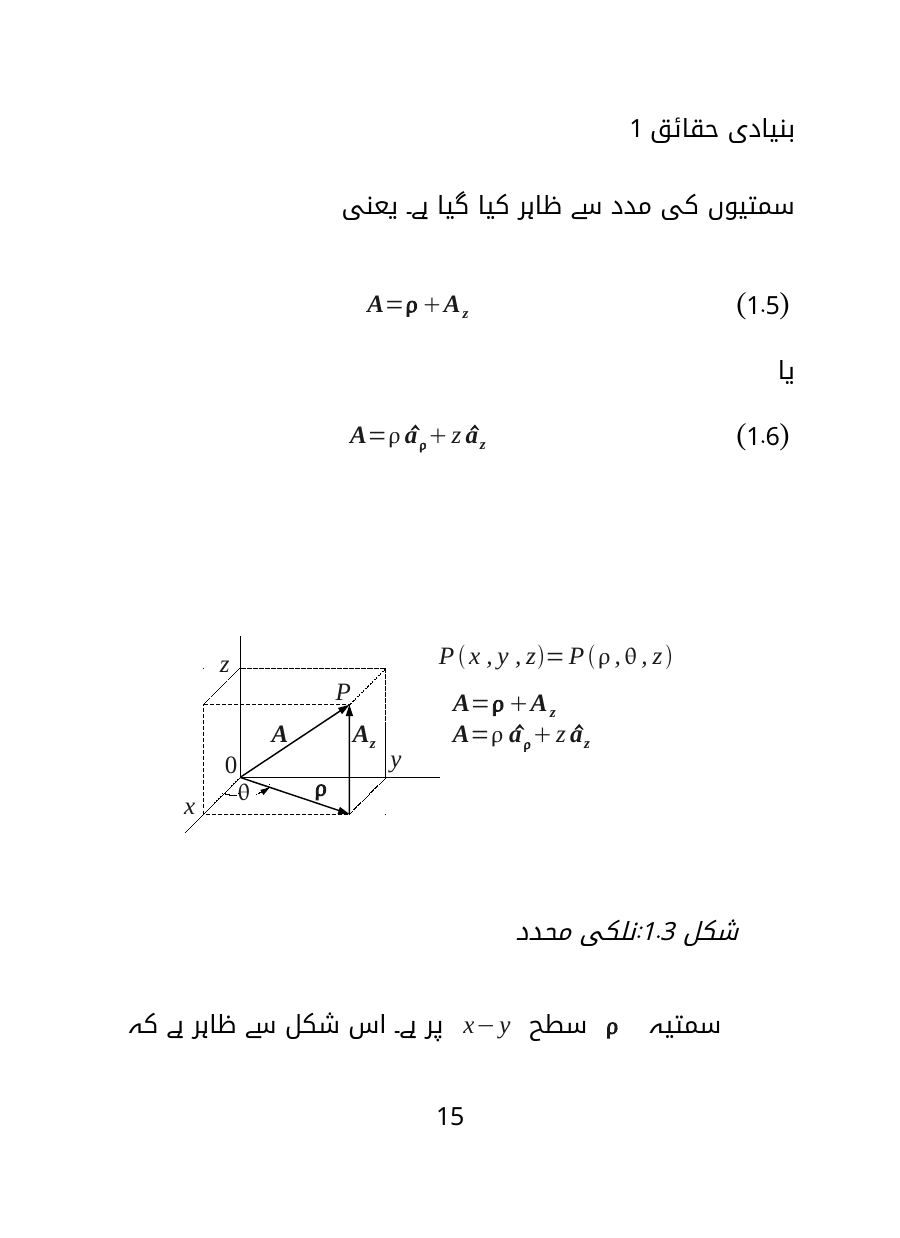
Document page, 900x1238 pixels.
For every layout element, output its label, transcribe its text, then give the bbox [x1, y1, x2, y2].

text شکل 1.3 میں ایک سمتیہ مرکز سے نکتہ تک بنایا گیا ہے۔ اس سمتیہ کو شکل میں دو سمتیوں کی مدد سے ظاہر کیا گیا ہے۔ یعنی [105, 182, 795, 230]
table_header (1.6) [718, 408, 795, 479]
table_header [105, 276, 718, 348]
text شکل 1.3:نلکی محدد [162, 572, 738, 955]
table_header (1.5) [718, 276, 795, 348]
table_header [105, 408, 718, 479]
text یا [105, 348, 795, 395]
text سمتیہ سطحپر ہے۔ اس شکل سے ظاہر ہے کہ [105, 1002, 795, 1049]
